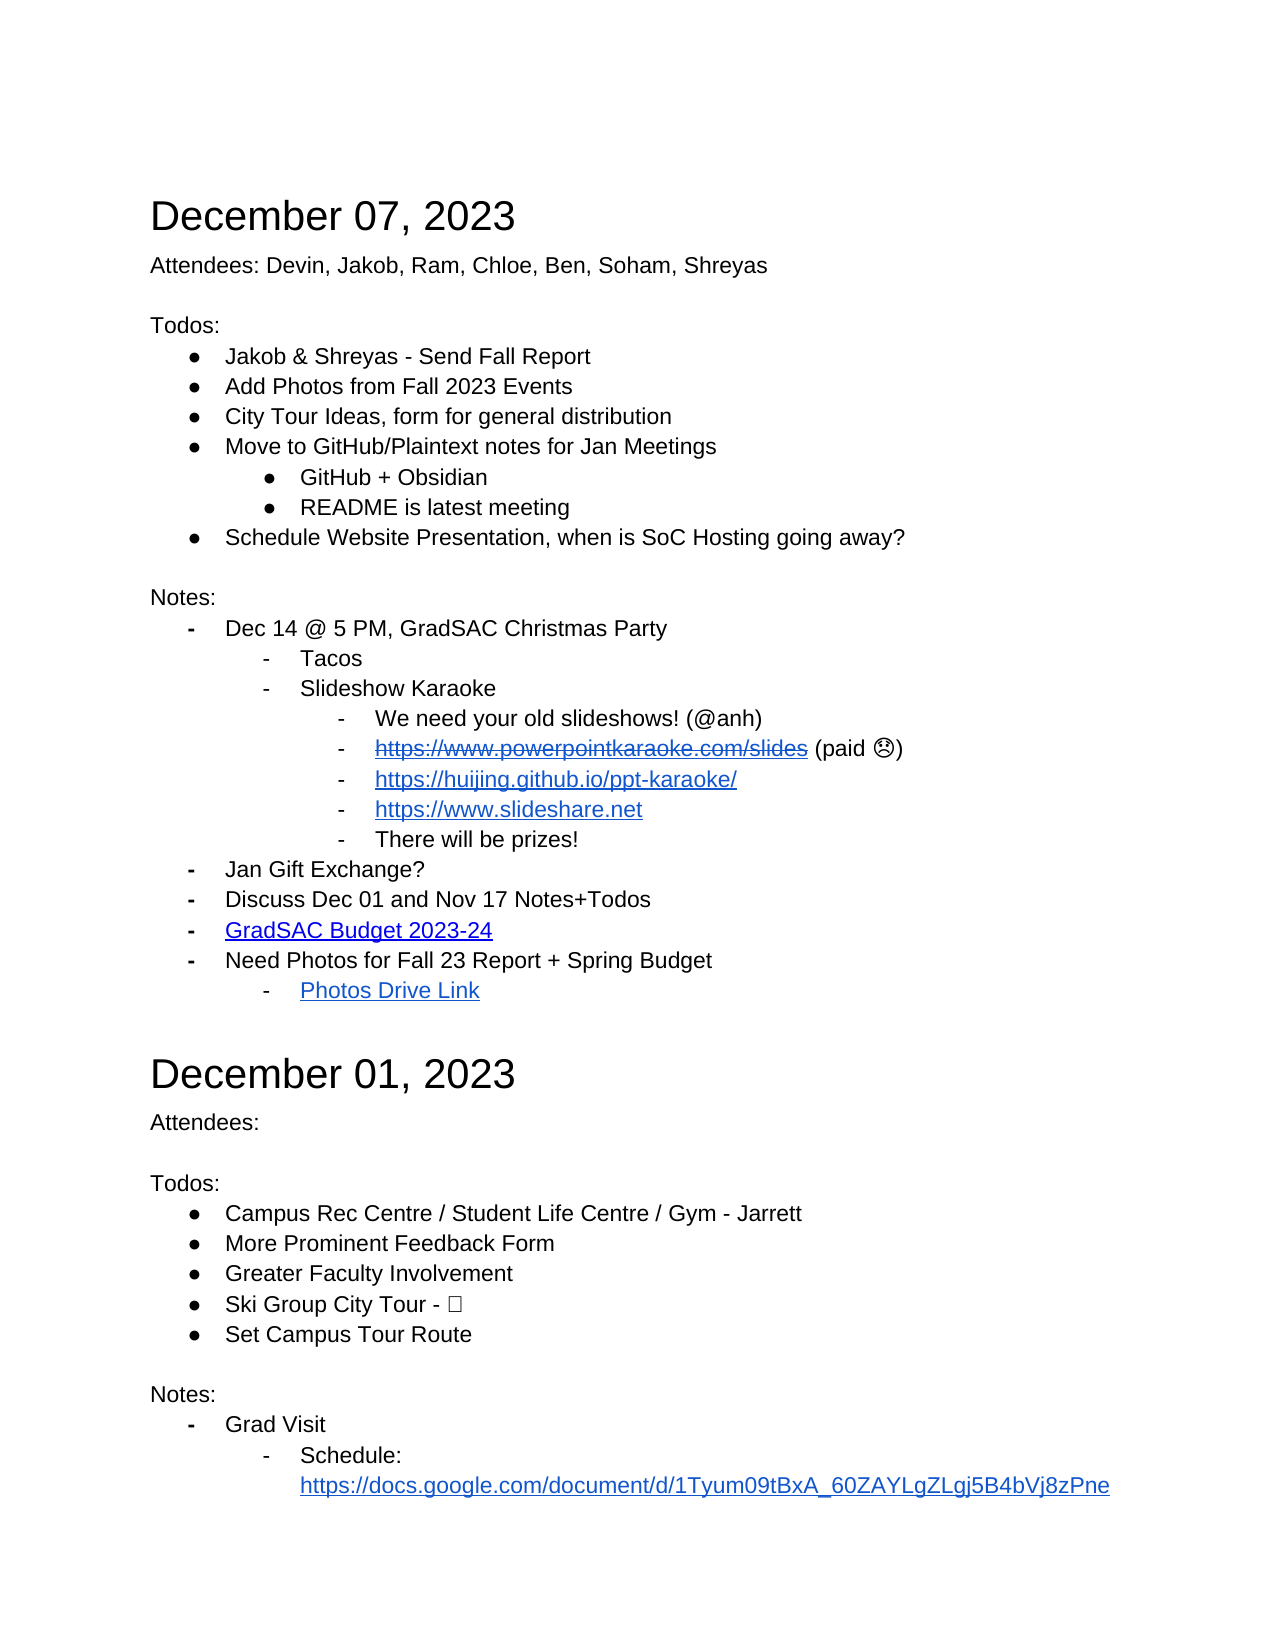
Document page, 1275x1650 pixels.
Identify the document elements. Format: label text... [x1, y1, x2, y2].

list Schedule: https://docs.google.com/document/d/1Tyum09tBxA_60ZAYLgZLgj5B4bVj8zPne [262, 1442, 1125, 1498]
list https://www.powerpointkaraoke.com/slides (paid 😞) [337, 735, 1125, 762]
list https://huijing.github.io/ppt-karaoke/ [337, 766, 1125, 792]
list README is latest meeting [262, 494, 1125, 520]
list Set Campus Tour Route [187, 1321, 1125, 1347]
text Todos: [150, 1170, 1125, 1196]
list Jakob & Shreyas - Send Fall Report [187, 343, 1125, 369]
list There will be prizes! [337, 826, 1125, 852]
text Notes: [150, 584, 1125, 611]
list Ski Group City Tour - ✅ [187, 1291, 1125, 1317]
list Greater Faculty Involvement [187, 1260, 1125, 1287]
list Tacos [262, 645, 1125, 671]
list Campus Rec Centre / Student Life Centre / Gym - Jarrett [187, 1200, 1125, 1226]
text Attendees: Devin, Jakob, Ram, Chloe, Ben, Soham, Shreyas [150, 252, 1125, 278]
text Attendees: [150, 1109, 1125, 1136]
list Need Photos for Fall 23 Report + Spring Budget [187, 947, 1125, 973]
list Photos Drive Link [262, 977, 1125, 1003]
list Jan Gift Exchange? [187, 856, 1125, 883]
list GradSAC Budget 2023-24 [187, 917, 1125, 943]
list GitHub + Obsidian [262, 463, 1125, 490]
list https://www.slideshare.net [337, 796, 1125, 822]
text Todos: [150, 312, 1125, 339]
list We need your old slideshows! (@anh) [337, 705, 1125, 732]
subtitle December 07, 2023 [150, 192, 1125, 239]
list City Tour Ideas, form for general distribution [187, 403, 1125, 429]
list Dec 14 @ 5 PM, GradSAC Christmas Party [187, 614, 1125, 641]
list More Prominent Feedback Form [187, 1230, 1125, 1257]
list Add Photos from Fall 2023 Events [187, 373, 1125, 399]
list Discuss Dec 01 and Nov 17 Notes+Todos [187, 886, 1125, 913]
list Grad Visit [187, 1411, 1125, 1438]
list Slideshow Karaoke [262, 675, 1125, 701]
list Schedule Website Presentation, when is SoC Hosting going away? [187, 524, 1125, 550]
text Notes: [150, 1381, 1125, 1408]
subtitle December 01, 2023 [150, 1049, 1125, 1097]
list Move to GitHub/Plaintext notes for Jan Meetings [187, 433, 1125, 460]
